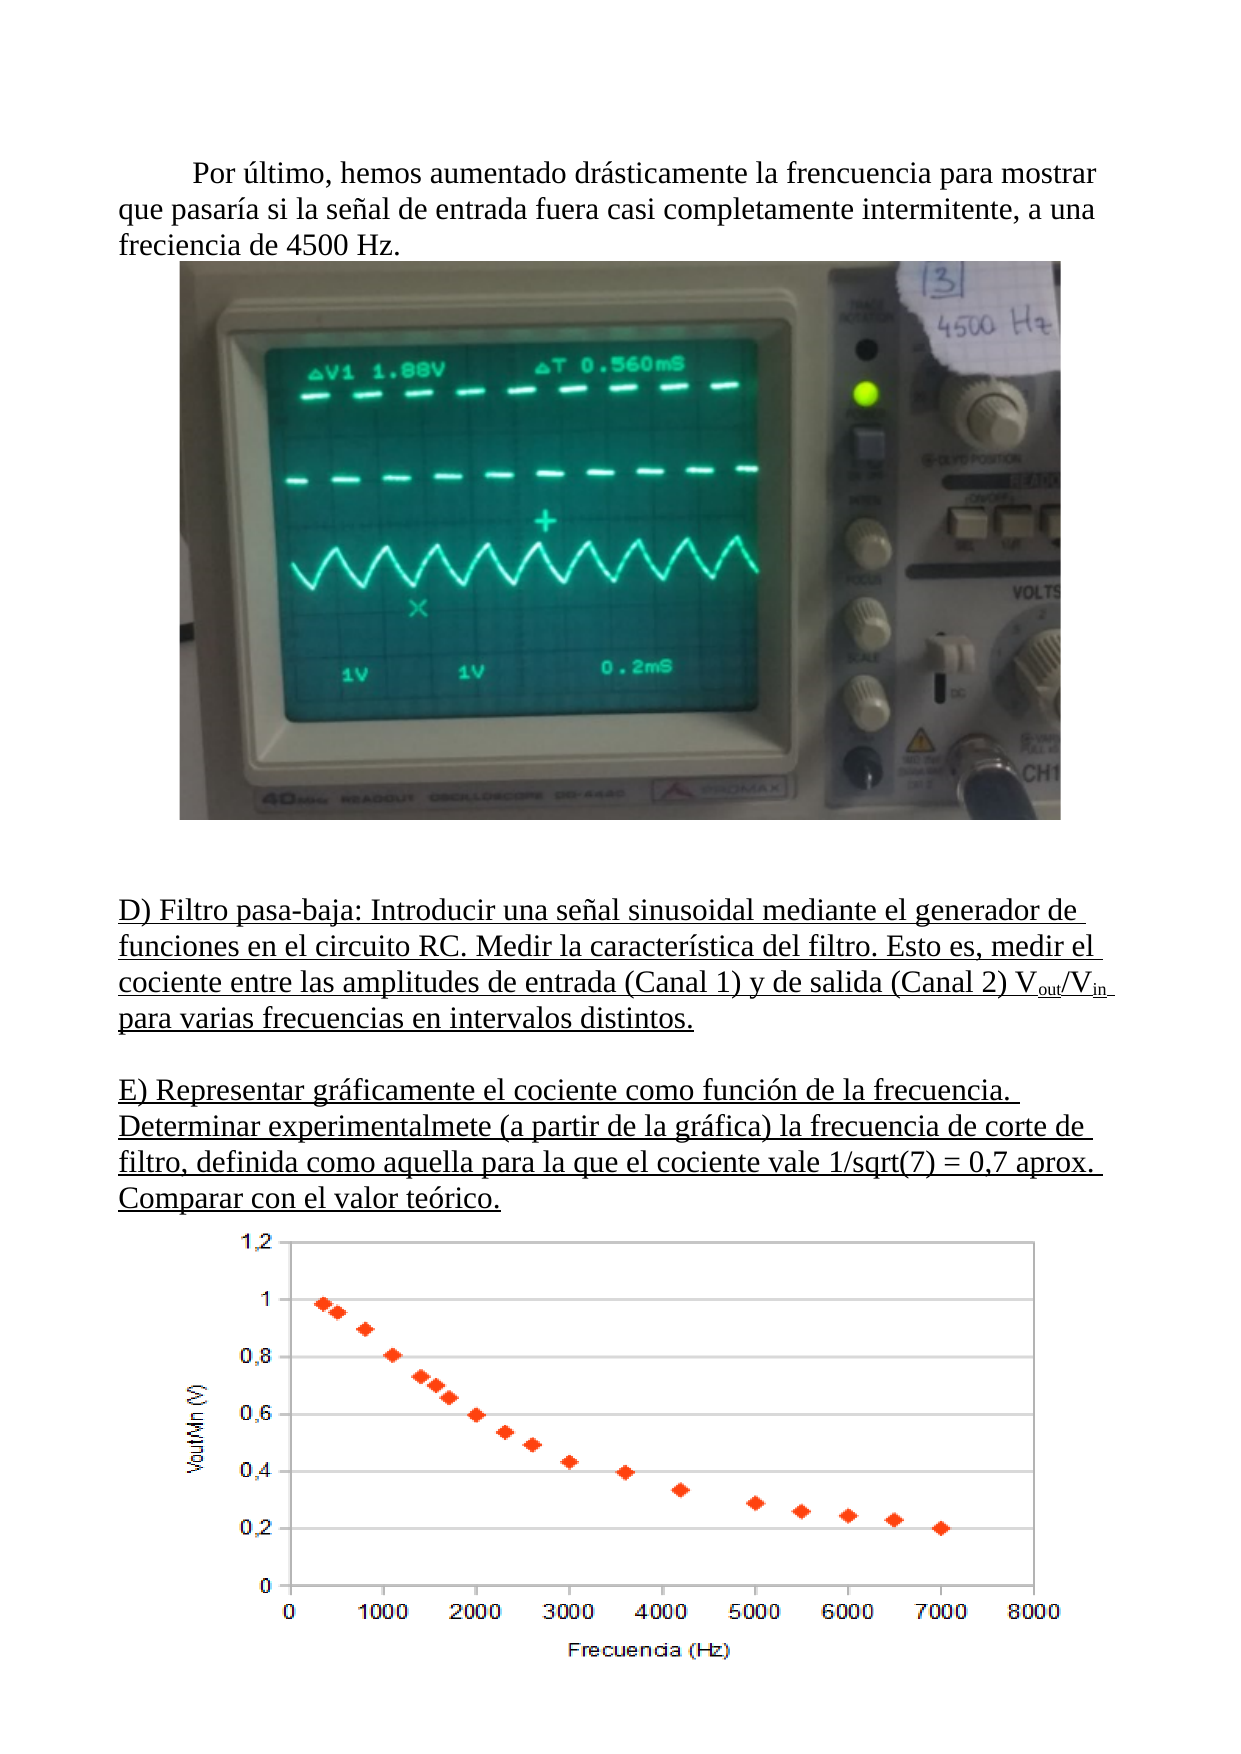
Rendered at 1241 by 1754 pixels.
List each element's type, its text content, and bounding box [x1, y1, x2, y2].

picture [179, 261, 1061, 820]
text Por último, hemos aumentado drásticamente la frencuencia para mostrar que pasaría si la señal de entrada fuera casi completamente intermitente, a una freciencia de 4500 Hz. [118, 154, 1122, 262]
text D) Filtro pasa-baja: Introducir una señal sinusoidal mediante el generador de funciones en el circuito RC. Medir la característica del filtro. Esto es, medir el cociente entre las amplitudes de entrada (Canal 1) y de salida (Canal 2) Vout/Vin para varias frecuencias en intervalos distintos. [118, 892, 1122, 1035]
text E) Representar gráficamente el cociente como función de la frecuencia. Determinar experimentalmete (a partir de la gráfica) la frecuencia de corte de filtro, definida como aquella para la que el cociente vale 1/sqrt(7) = 0,7 aprox. Comparar con el valor teórico. [118, 1071, 1122, 1215]
picture [166, 1218, 1075, 1672]
